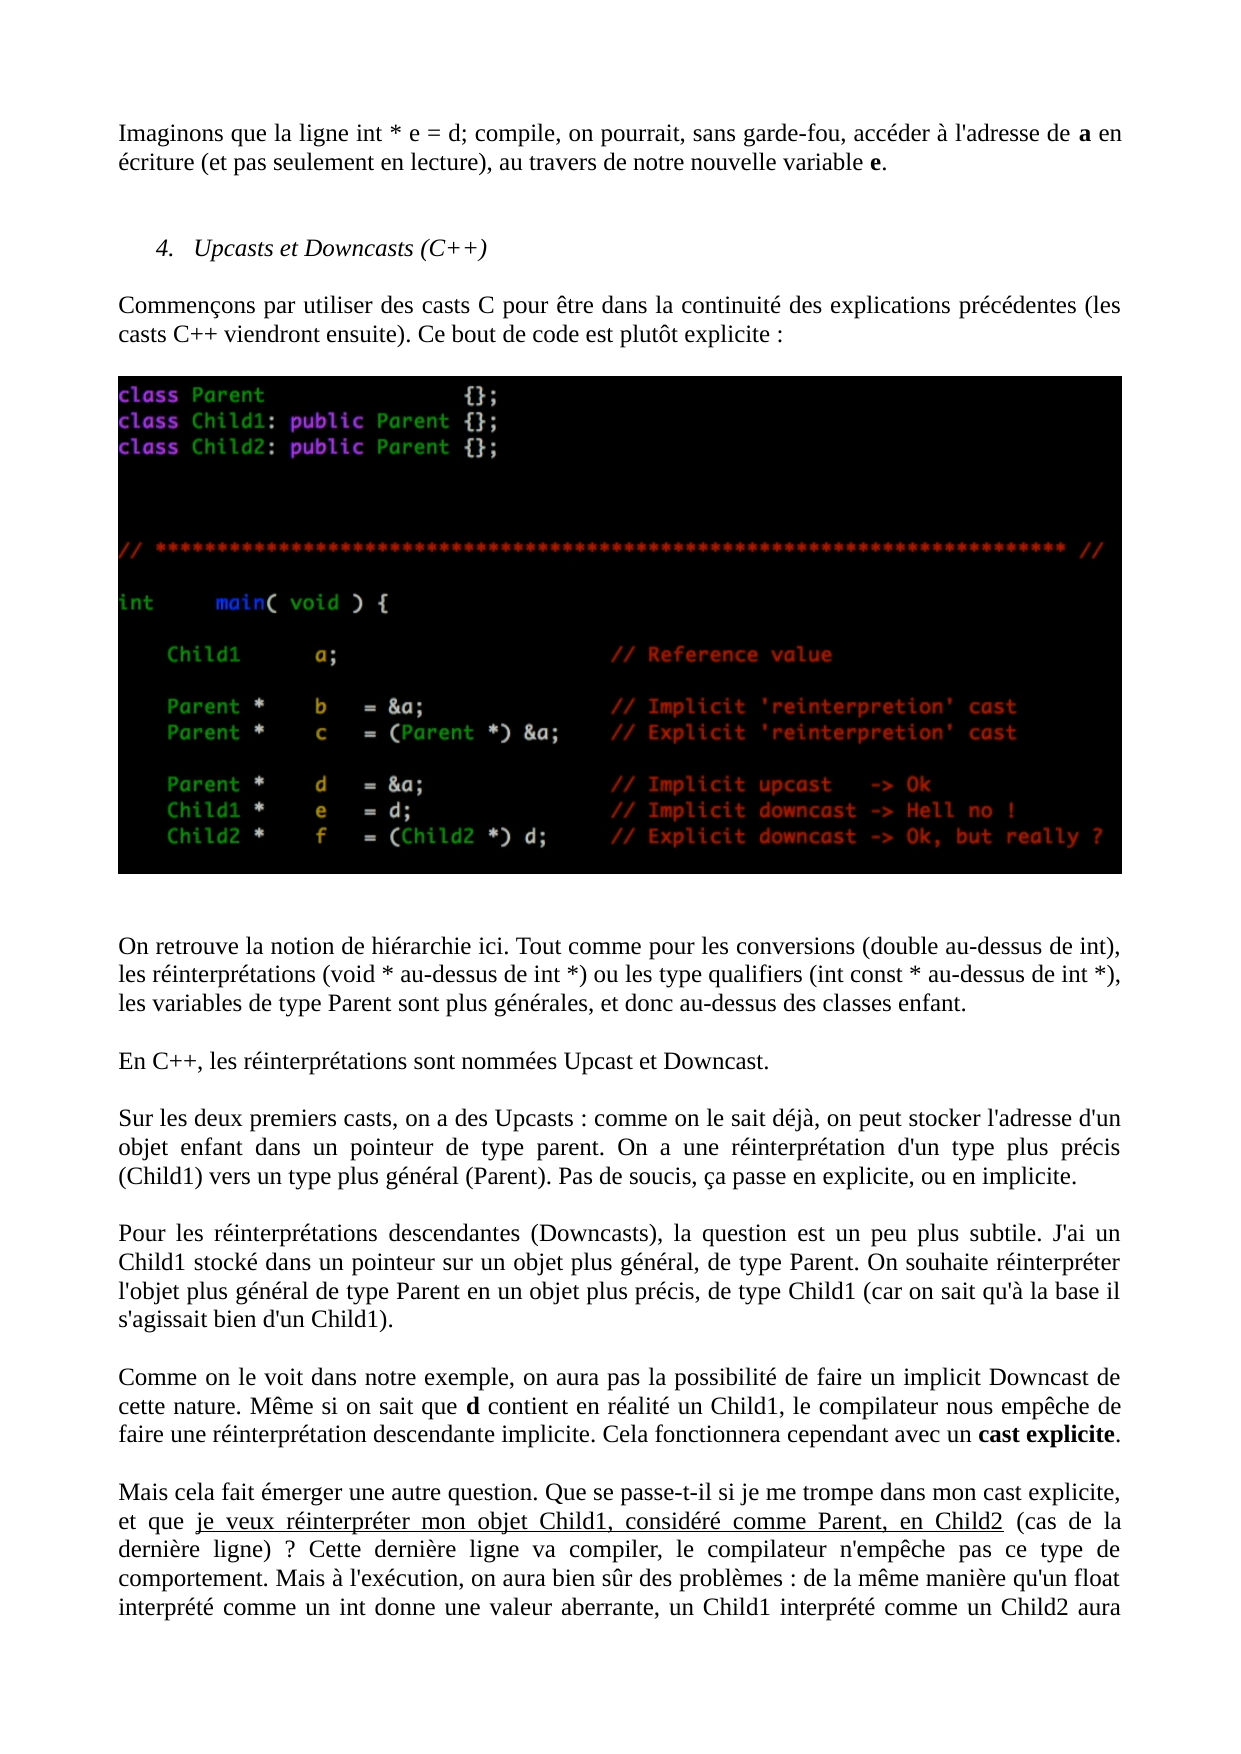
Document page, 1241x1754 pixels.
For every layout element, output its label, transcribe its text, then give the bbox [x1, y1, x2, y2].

text Commençons par utiliser des casts C pour être dans la continuité des explications précédentes (les casts C++ viendront ensuite). Ce bout de code est plutôt explicite : [118, 291, 1122, 348]
text On retrouve la notion de hiérarchie ici. Tout comme pour les conversions (double au-dessus de int), les réinterprétations (void * au-dessus de int *) ou les type qualifiers (int const * au-dessus de int *), les variables de type Parent sont plus générales, et donc au-dessus des classes enfant. [118, 931, 1122, 1017]
text Comme on le voit dans notre exemple, on aura pas la possibilité de faire un implicit Downcast de cette nature. Même si on sait que d contient en réalité un Child1, le compilateur nous empêche de faire une réinterprétation descendante implicite. Cela fonctionnera cependant avec un cast explicite. [118, 1362, 1122, 1448]
text Mais cela fait émerger une autre question. Que se passe-t-il si je me trompe dans mon cast explicite, et que je veux réinterpréter mon objet Child1, considéré comme Parent, en Child2 (cas de la dernière ligne) ? Cette dernière ligne va compiler, le compilateur n'empêche pas ce type de comportement. Mais à l'exécution, on aura bien sûr des problèmes : de la même manière qu'un float interprété comme un int donne une valeur aberrante, un Child1 interprété comme un Child2 aura [118, 1477, 1122, 1621]
text Pour les réinterprétations descendantes (Downcasts), la question est un peu plus subtile. J'ai un Child1 stocké dans un pointeur sur un objet plus général, de type Parent. On souhaite réinterpréter l'objet plus général de type Parent en un objet plus précis, de type Child1 (car on sait qu'à la base il s'agissait bien d'un Child1). [118, 1218, 1122, 1333]
text Sur les deux premiers casts, on a des Upcasts : comme on le sait déjà, on peut stocker l'adresse d'un objet enfant dans un pointeur de type parent. On a une réinterprétation d'un type plus précis (Child1) vers un type plus général (Parent). Pas de soucis, ça passe en explicite, ou en implicite. [118, 1103, 1122, 1189]
text En C++, les réinterprétations sont nommées Upcast et Downcast. [118, 1046, 1122, 1074]
text Imaginons que la ligne int * e = d; compile, on pourrait, sans garde-fou, accéder à l'adresse de a en écriture (et pas seulement en lecture), au travers de notre nouvelle variable e. [118, 118, 1122, 176]
list Upcasts et Downcasts (C++) [156, 233, 1122, 262]
